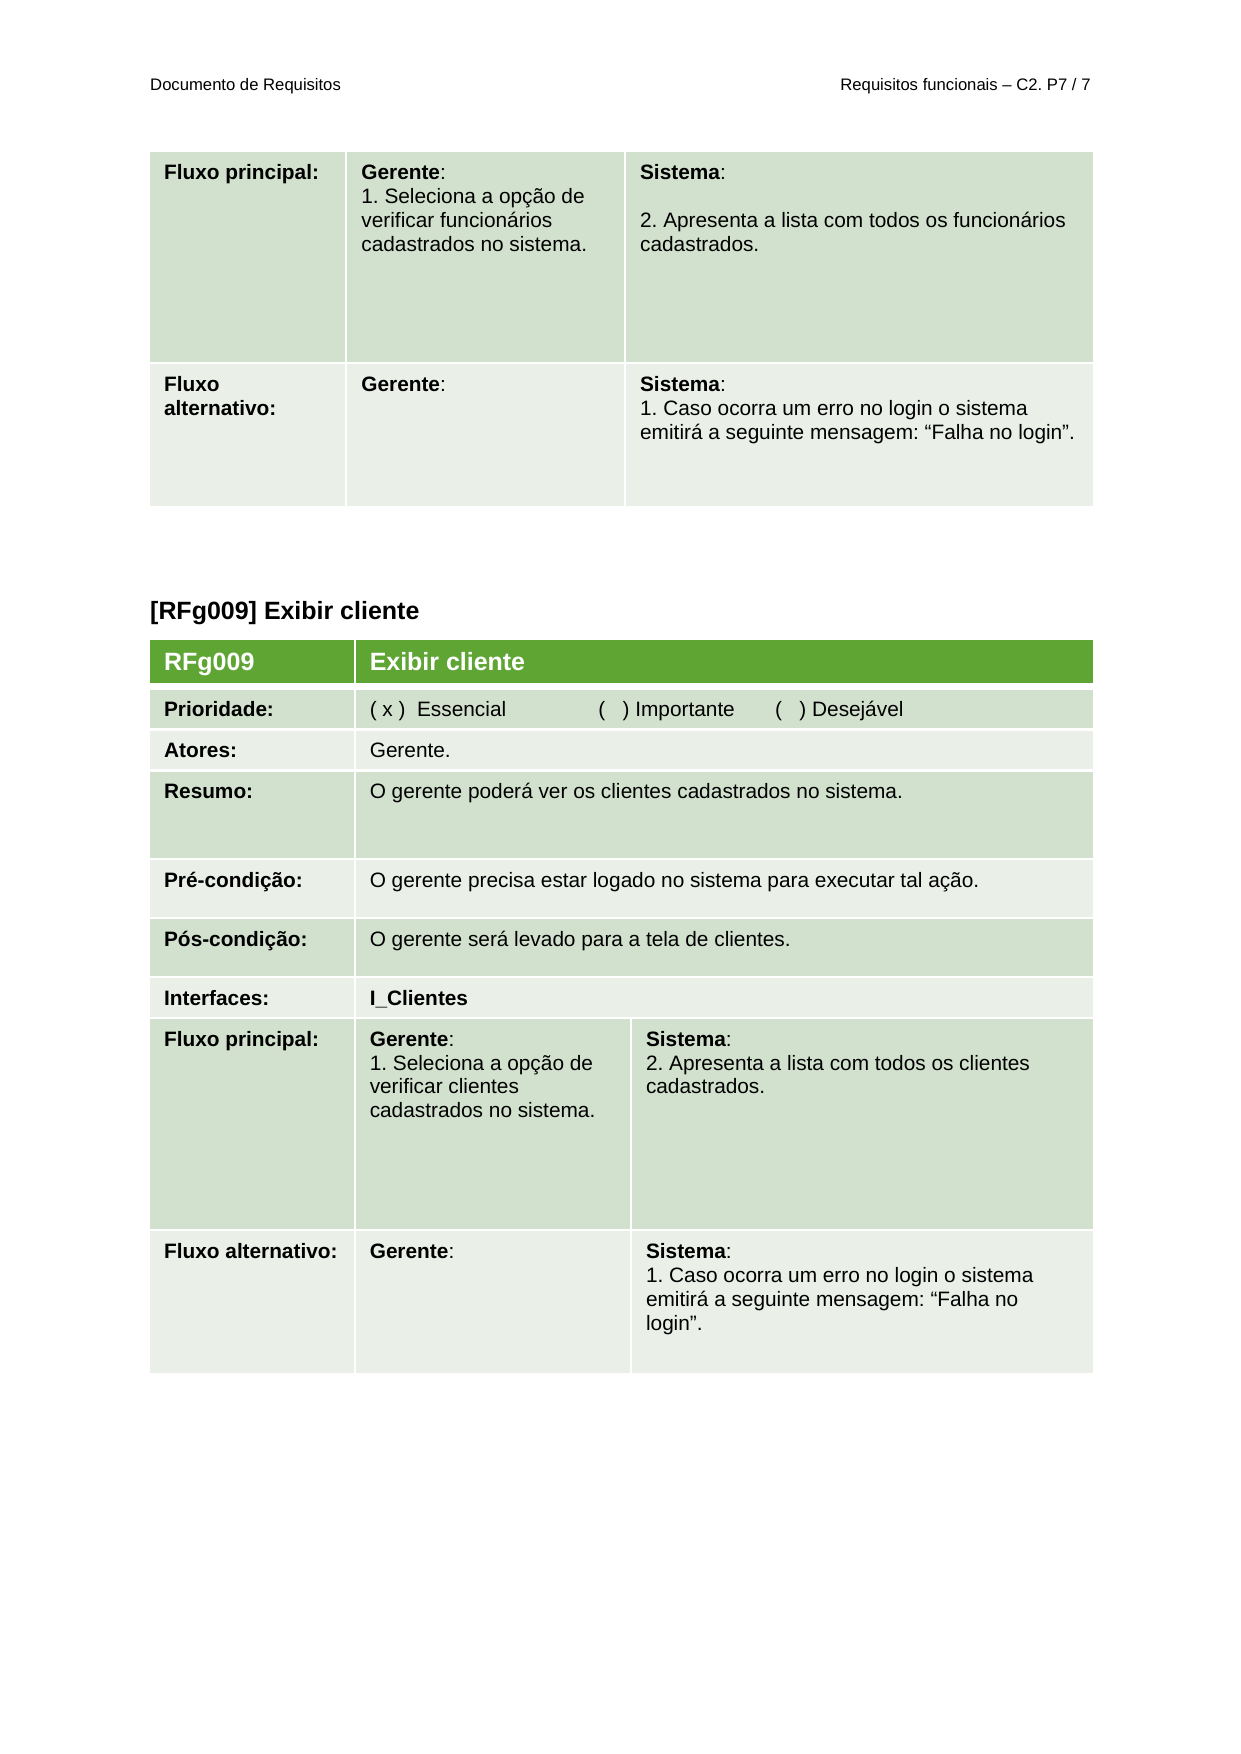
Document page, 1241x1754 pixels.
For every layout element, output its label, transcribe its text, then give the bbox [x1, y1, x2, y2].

table_header Exibir cliente [356, 640, 1093, 683]
table_cell Fluxo alternativo: [150, 1231, 354, 1373]
table_cell Gerente: [356, 1231, 630, 1373]
table_cell Fluxo alternativo: [150, 364, 345, 506]
table_cell Prioridade: [150, 690, 354, 728]
table_cell ( x ) Essencial ( ) Importante ( ) Desejável [356, 690, 1093, 728]
table_cell Sistema: 2. Apresenta a lista com todos os funcionários cadastrados. [626, 152, 1093, 362]
table_cell Gerente. [356, 731, 1093, 769]
table_cell Sistema: 1. Caso ocorra um erro no login o sistema emitirá a seguinte mensagem: “Falha no login”. [626, 364, 1093, 506]
table_cell Fluxo principal: [150, 1019, 354, 1229]
table_cell Gerente: [347, 364, 624, 506]
table_cell Pós-condição: [150, 919, 354, 976]
table_cell Resumo: [150, 772, 354, 858]
table_cell Fluxo principal: [150, 152, 345, 362]
table_cell O gerente será levado para a tela de clientes. [356, 919, 1093, 976]
text [RFg009] Exibir cliente [150, 596, 1090, 625]
table_header RFg009 [150, 640, 354, 683]
table_cell Atores: [150, 731, 354, 769]
table_cell I_Clientes [356, 978, 1093, 1017]
table_cell Sistema: 1. Caso ocorra um erro no login o sistema emitirá a seguinte mensagem: “Falha no login”. [632, 1231, 1093, 1373]
table_cell Sistema: 2. Apresenta a lista com todos os clientes cadastrados. [632, 1019, 1093, 1229]
table_cell Gerente: 1. Seleciona a opção de verificar funcionários cadastrados no sistema. [347, 152, 624, 362]
table_cell Pré-condição: [150, 860, 354, 917]
table_cell O gerente poderá ver os clientes cadastrados no sistema. [356, 772, 1093, 858]
table_cell O gerente precisa estar logado no sistema para executar tal ação. [356, 860, 1093, 917]
table_cell Gerente: 1. Seleciona a opção de verificar clientes cadastrados no sistema. [356, 1019, 630, 1229]
table_cell Interfaces: [150, 978, 354, 1017]
